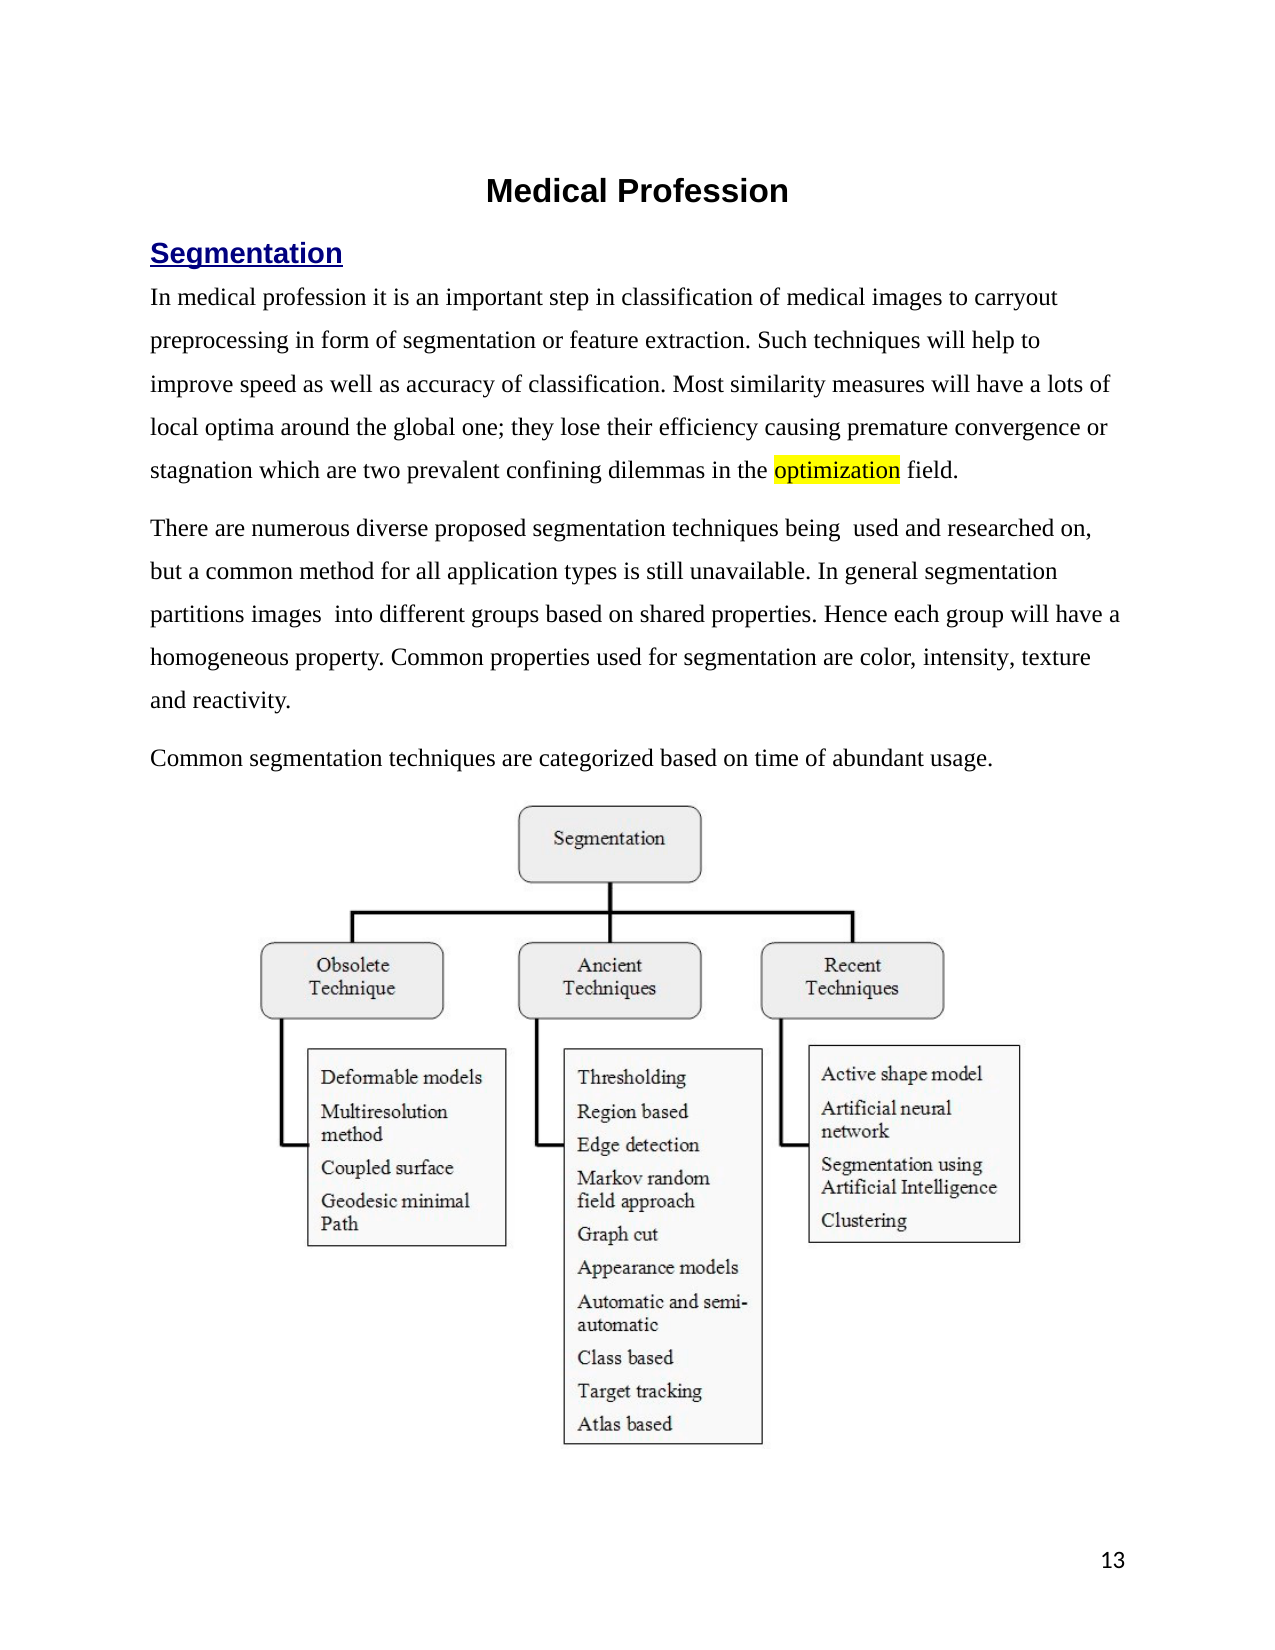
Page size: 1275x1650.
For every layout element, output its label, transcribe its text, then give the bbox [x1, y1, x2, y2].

text Common segmentation techniques are categorized based on time of abundant usage. [150, 743, 1125, 772]
text There are numerous diverse proposed segmentation techniques being used and researched on, but a common method for all application types is still unavailable. In general segmentation partitions images into different groups based on shared properties. Hence each group will have a homogeneous property. Common properties used for segmentation are color, intensity, texture and reactivity. [150, 513, 1125, 714]
subtitle Medical Profession [150, 171, 1125, 209]
text In medical profession it is an important step in classification of medical images to carryout preprocessing in form of segmentation or feature extraction. Such techniques will help to improve speed as well as accuracy of classification. Most similarity measures will have a lots of local optima around the global one; they lose their efficiency causing premature convergence or stagnation which are two prevalent confining dilemmas in the optimization field. [150, 282, 1125, 484]
picture [249, 800, 1026, 1449]
subtitle Segmentation [150, 236, 1125, 270]
